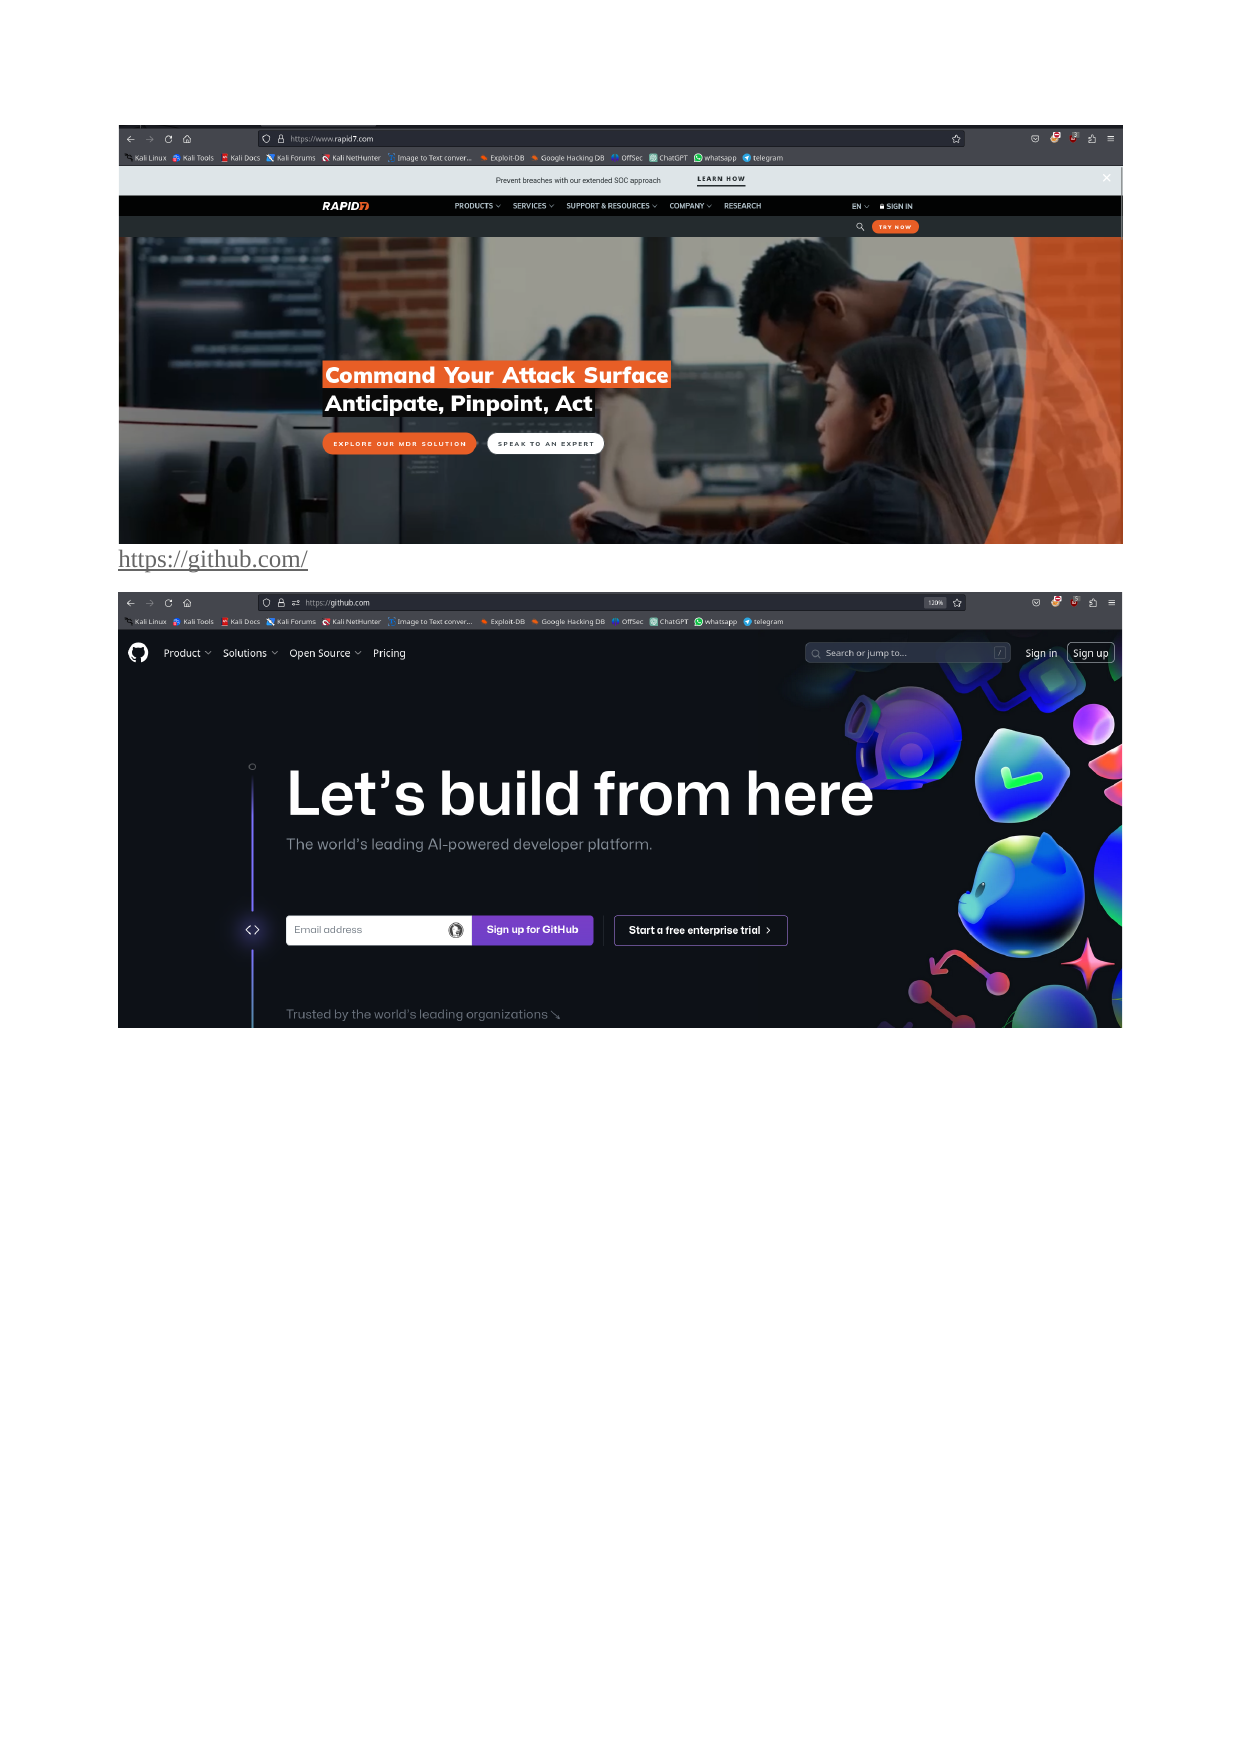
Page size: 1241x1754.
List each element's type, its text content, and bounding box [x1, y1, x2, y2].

picture [118, 125, 1123, 544]
text [118, 118, 1122, 125]
text https://github.com/ [118, 544, 1122, 573]
picture [118, 592, 1123, 1028]
